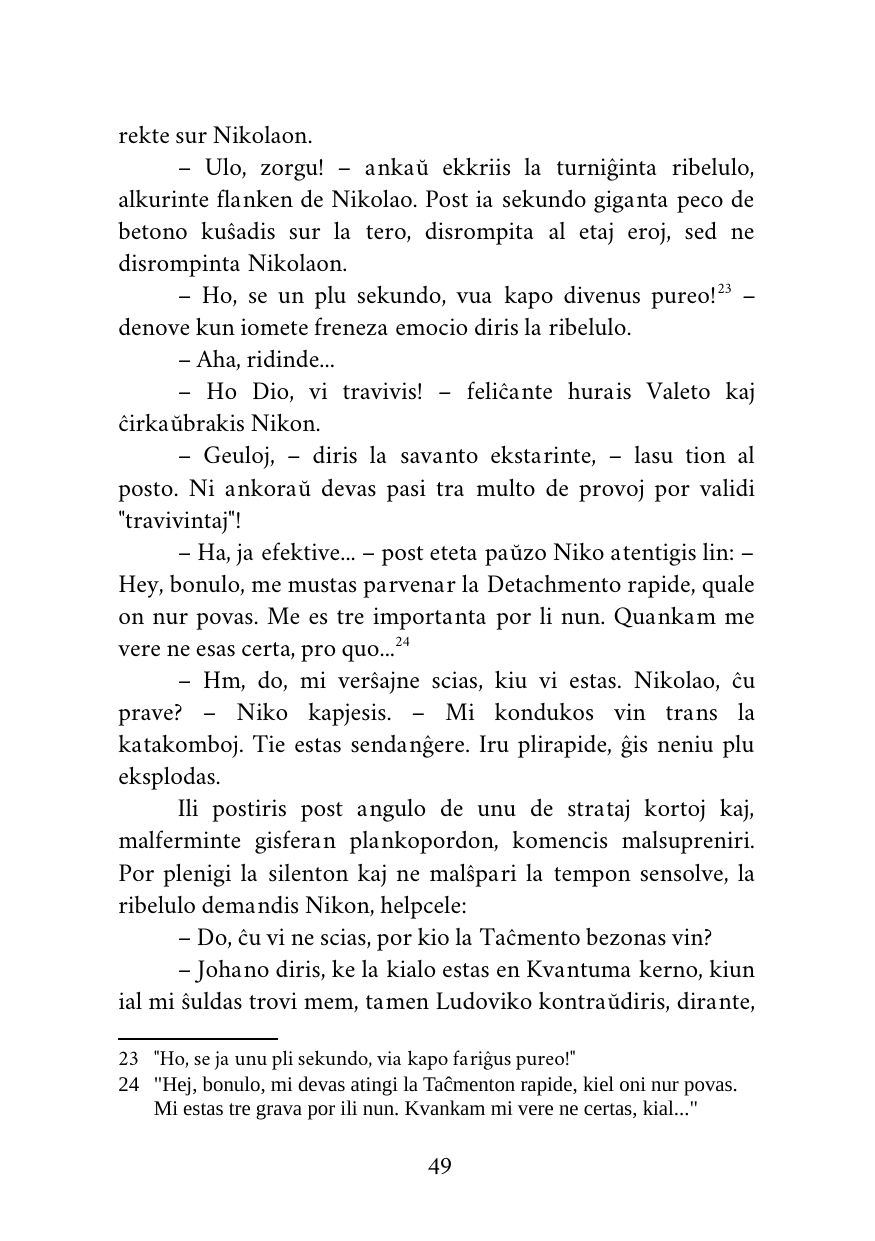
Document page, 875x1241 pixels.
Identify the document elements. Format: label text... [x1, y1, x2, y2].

text – Geuloj, – diris la savanto ekstarinte, – lasu tion al posto. Ni ankoraŭ devas pasi tra multo de provoj por validi "travivintaj"! [118, 439, 756, 535]
text – Ulo, zorgu! – ankaŭ ekkriis la turniĝinta ribelulo, alkurinte flanken de Nikolao. Post ia sekundo giganta peco de betono kuŝadis sur la tero, disrompita al etaj eroj, sed ne disrompinta Nikolaon. [118, 150, 756, 278]
text Ili postiris post angulo de unu de strataj kortoj kaj, malferminte gisferan plankopordon, komencis malsupreniri. Por plenigi la silenton kaj ne malŝpari la tempon sensolve, la ribelulo demandis Nikon, helpcele: [118, 792, 756, 920]
text – Ho, se un plu sekundo, vua kapo divenus pureo! – denove kun iomete freneza emocio diris la ribelulo. [118, 278, 756, 343]
text rekte sur Nikolaon. [118, 118, 756, 150]
text "Ho, se ja unu pli sekundo, via kapo fariĝus pureo!" [118, 1045, 756, 1071]
text – Do, ĉu vi ne scias, por kio la Taĉmento bezonas vin? [118, 920, 756, 952]
text – Ho Dio, vi travivis! – feliĉante hurais Valeto kaj ĉirkaŭbrakis Nikon. [118, 375, 756, 439]
text – Hm, do, mi verŝajne scias, kiu vi estas. Nikolao, ĉu prave? – Niko kapjesis. – Mi kondukos vin trans la katakomboj. Tie estas sendanĝere. Iru plirapide, ĝis neniu plu eksplodas. [118, 663, 756, 792]
text – Ha, ja efektive... – post eteta paŭzo Niko atentigis lin: – Hey, bonulo, me mustas parvenar la Detachmento rapide, quale on nur povas. Me es tre importanta por li nun. Quankam me vere ne esas certa, pro quo... [118, 535, 756, 663]
text – Aha, ridinde... [118, 343, 756, 375]
text – Johano diris, ke la kialo estas en Kvantuma kerno, kiun ial mi ŝuldas trovi mem, tamen Ludoviko kontraŭdiris, dirante, [118, 952, 756, 1016]
text "Hej, bonulo, mi devas atingi la Taĉmenton rapide, kiel oni nur povas. Mi estas tre grava por ili nun. Kvankam mi vere ne certas, kial..." [118, 1071, 756, 1119]
